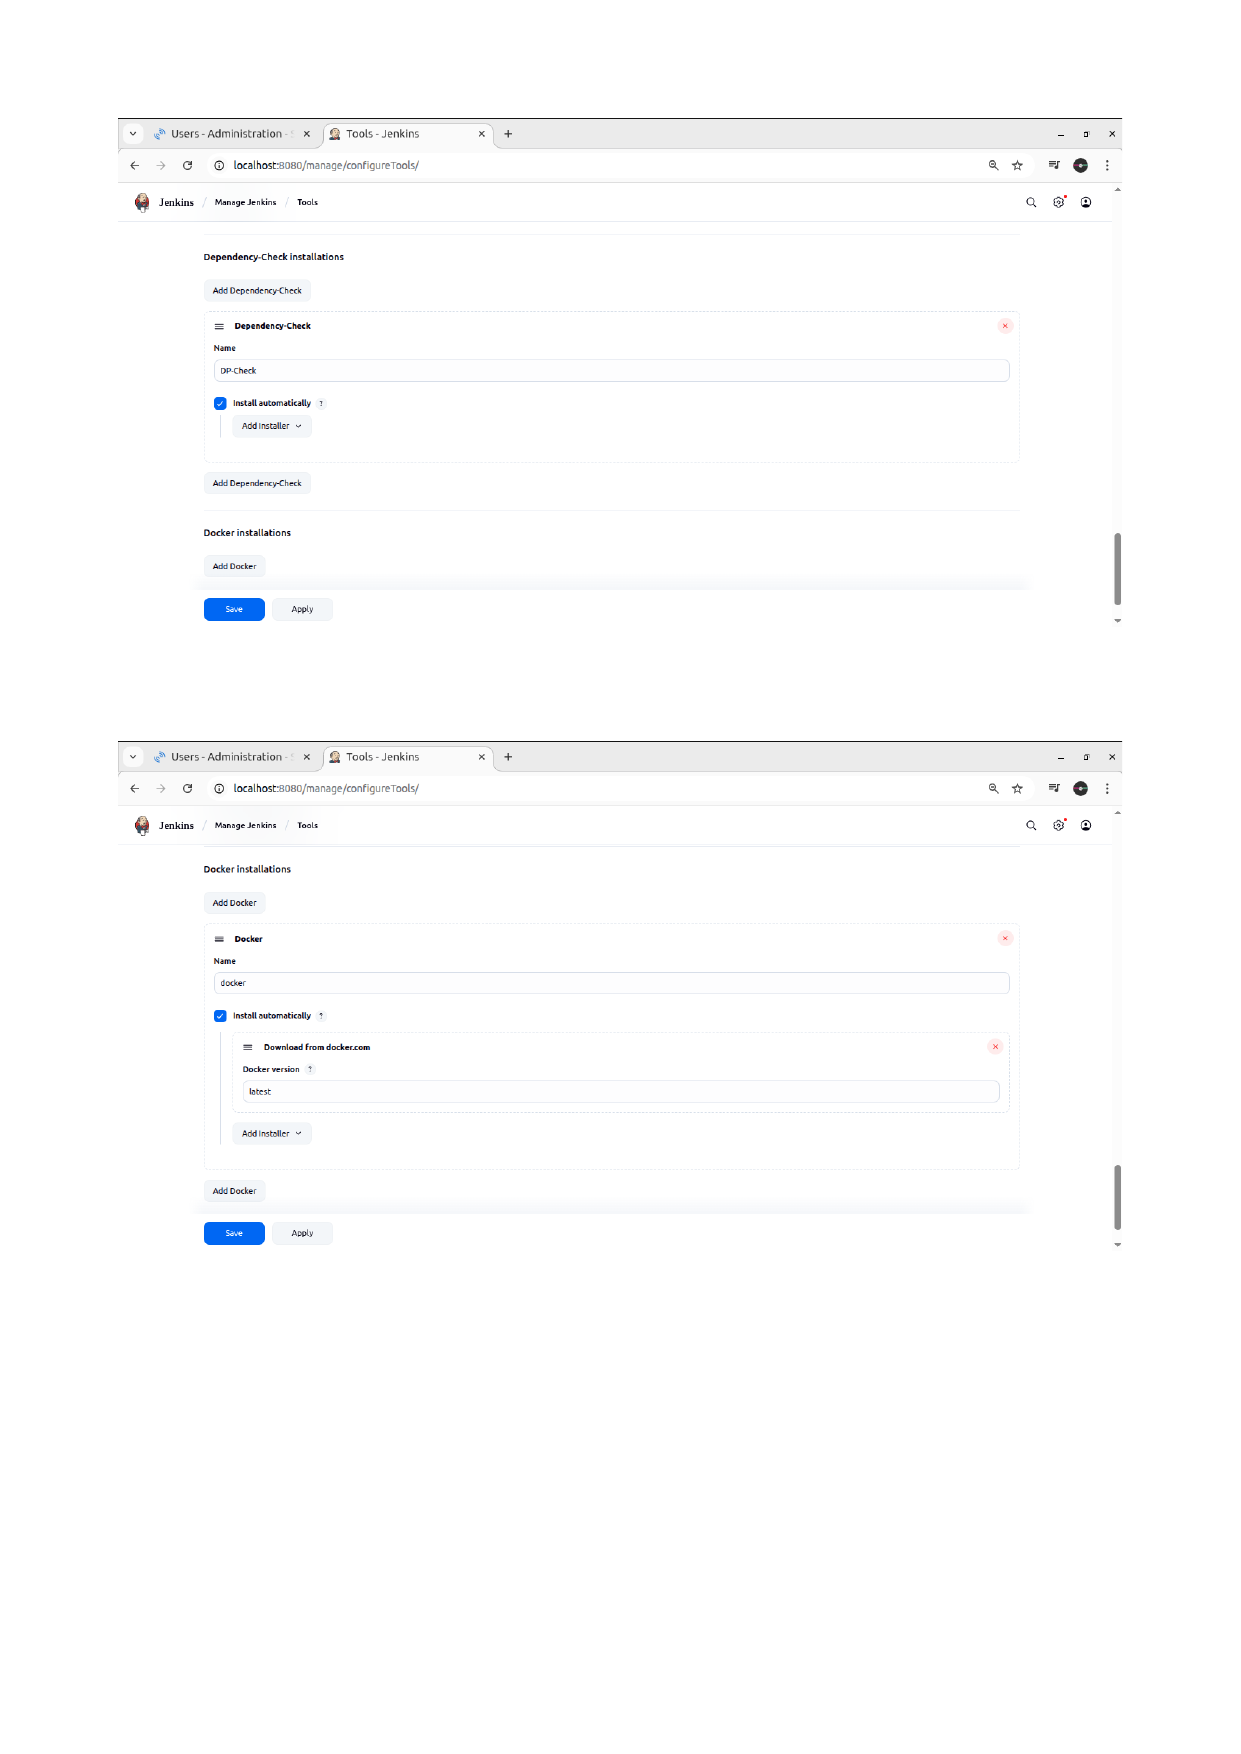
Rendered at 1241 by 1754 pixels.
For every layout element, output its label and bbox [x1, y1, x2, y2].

picture [118, 118, 1123, 627]
picture [118, 741, 1123, 1251]
